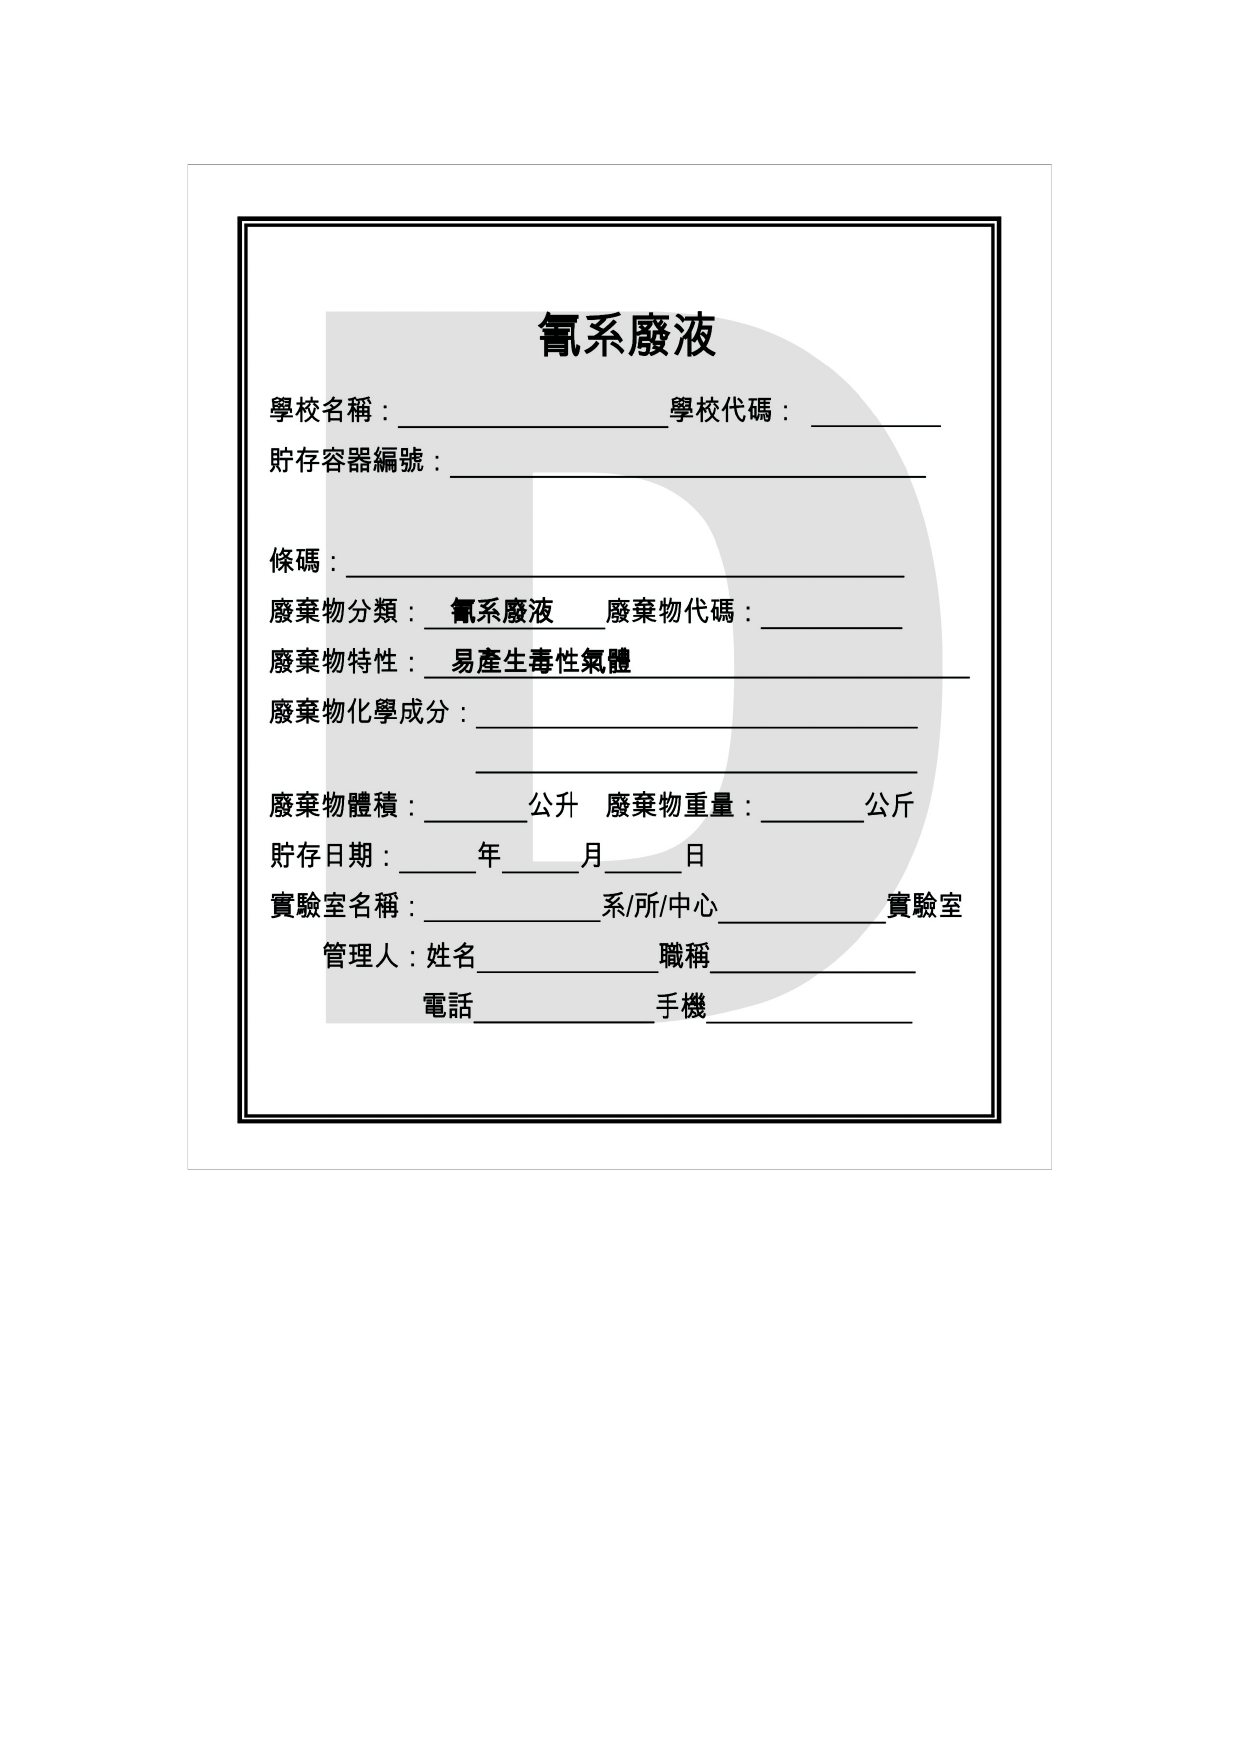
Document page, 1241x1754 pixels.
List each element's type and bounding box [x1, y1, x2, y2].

picture [187, 164, 1052, 1170]
